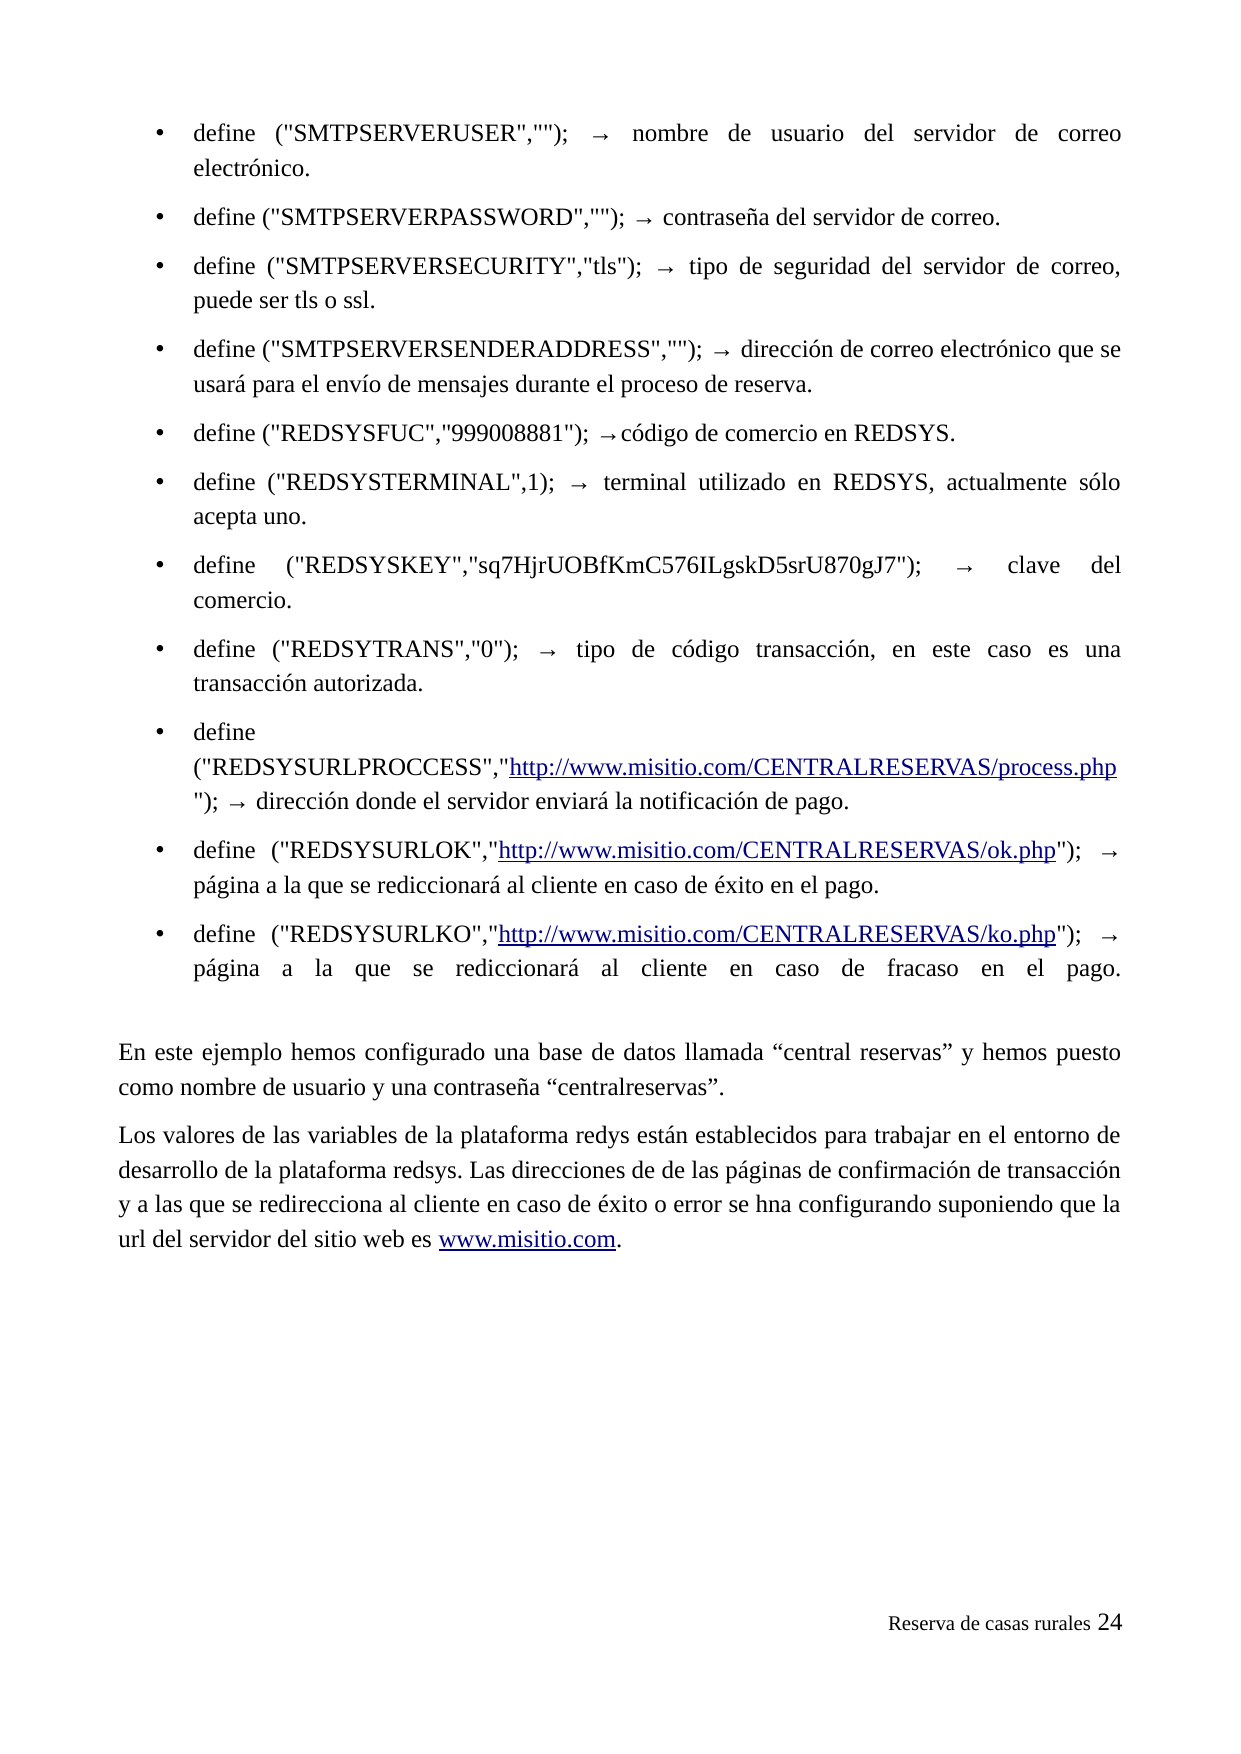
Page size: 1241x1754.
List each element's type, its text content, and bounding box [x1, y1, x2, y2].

list define ("SMTPSERVERUSER",""); → nombre de usuario del servidor de correo electrónico. [156, 118, 1122, 181]
text En este ejemplo hemos configurado una base de datos llamada “central reservas” y hemos puesto como nombre de usuario y una contraseña “centralreservas”. [118, 1037, 1122, 1100]
list define ("REDSYTRANS","0"); → tipo de código transacción, en este caso es una transacción autorizada. [156, 634, 1122, 697]
list define ("REDSYSKEY","sq7HjrUOBfKmC576ILgskD5srU870gJ7"); → clave del comercio. [156, 550, 1122, 614]
list define ("REDSYSURLPROCCESS","http://www.misitio.com/CENTRALRESERVAS/process.php"); → dirección donde el servidor enviará la notificación de pago. [156, 717, 1122, 815]
list define ("REDSYSURLOK","http://www.misitio.com/CENTRALRESERVAS/ok.php"); → página a la que se rediccionará al cliente en caso de éxito en el pago. [156, 836, 1122, 899]
list define ("REDSYSTERMINAL",1); → terminal utilizado en REDSYS, actualmente sólo acepta uno. [156, 467, 1122, 530]
text Los valores de las variables de la plataforma redys están establecidos para trabajar en el entorno de desarrollo de la plataforma redsys. Las direcciones de de las páginas de confirmación de transacción y a las que se redirecciona al cliente en caso de éxito o error se hna configurando suponiendo que la url del servidor del sitio web es www.misitio.com. [118, 1121, 1122, 1253]
list define ("SMTPSERVERSECURITY","tls"); → tipo de seguridad del servidor de correo, puede ser tls o ssl. [156, 251, 1122, 314]
list define ("REDSYSFUC","999008881"); →código de comercio en REDSYS. [156, 418, 1122, 447]
list define ("SMTPSERVERPASSWORD",""); → contraseña del servidor de correo. [156, 202, 1122, 230]
list define ("REDSYSURLKO","http://www.misitio.com/CENTRALRESERVAS/ko.php"); → página a la que se rediccionará al cliente en caso de fracaso en el pago. [156, 919, 1122, 1017]
list define ("SMTPSERVERSENDERADDRESS",""); → dirección de correo electrónico que se usará para el envío de mensajes durante el proceso de reserva. [156, 334, 1122, 397]
